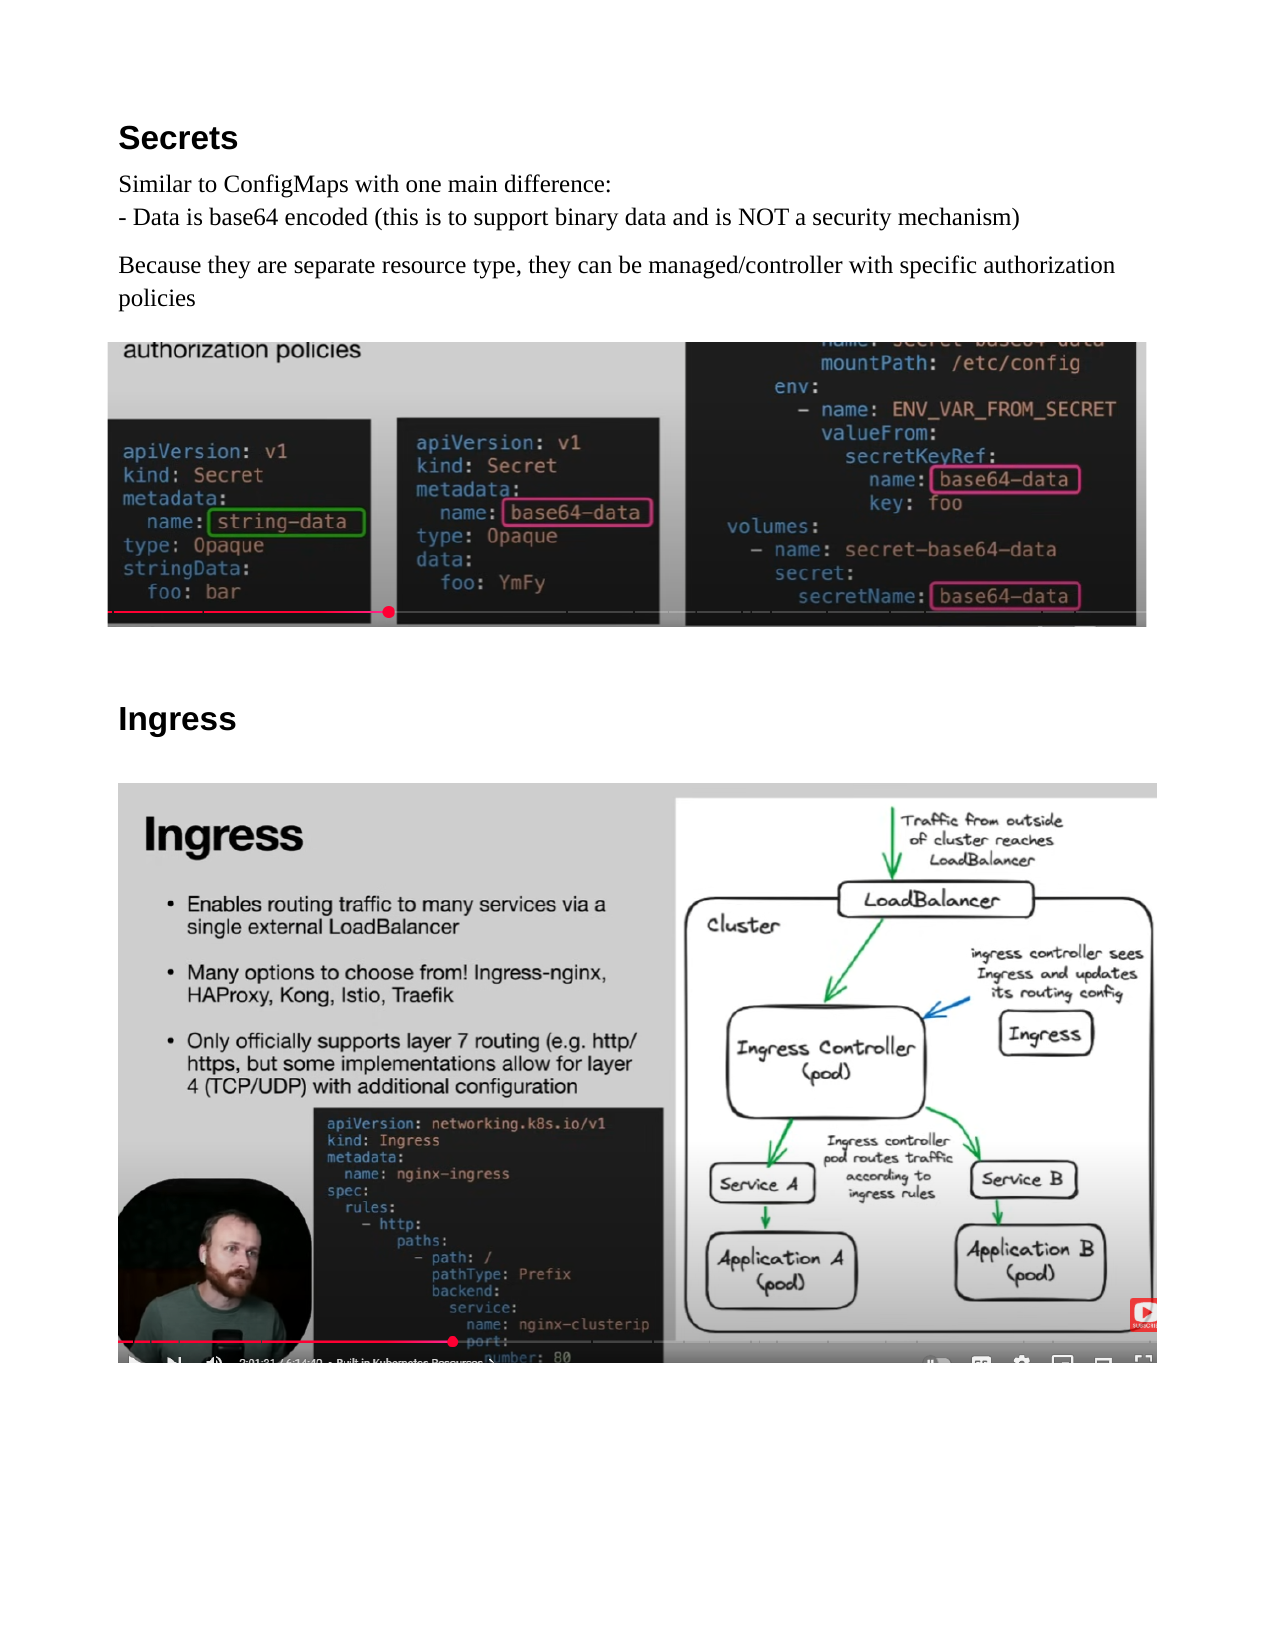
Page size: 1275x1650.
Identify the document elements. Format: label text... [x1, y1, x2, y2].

text Similar to ConfigMaps with one main difference: - Data is base64 encoded (this is to support binary data and is NOT a security mechanism) [118, 169, 1157, 231]
subtitle Ingress [118, 699, 1157, 738]
text Because they are separate resource type, they can be managed/controller with specific authorization policies [118, 250, 1157, 311]
subtitle Secrets [118, 118, 1157, 157]
picture [107, 342, 1147, 627]
picture [118, 783, 1157, 1363]
